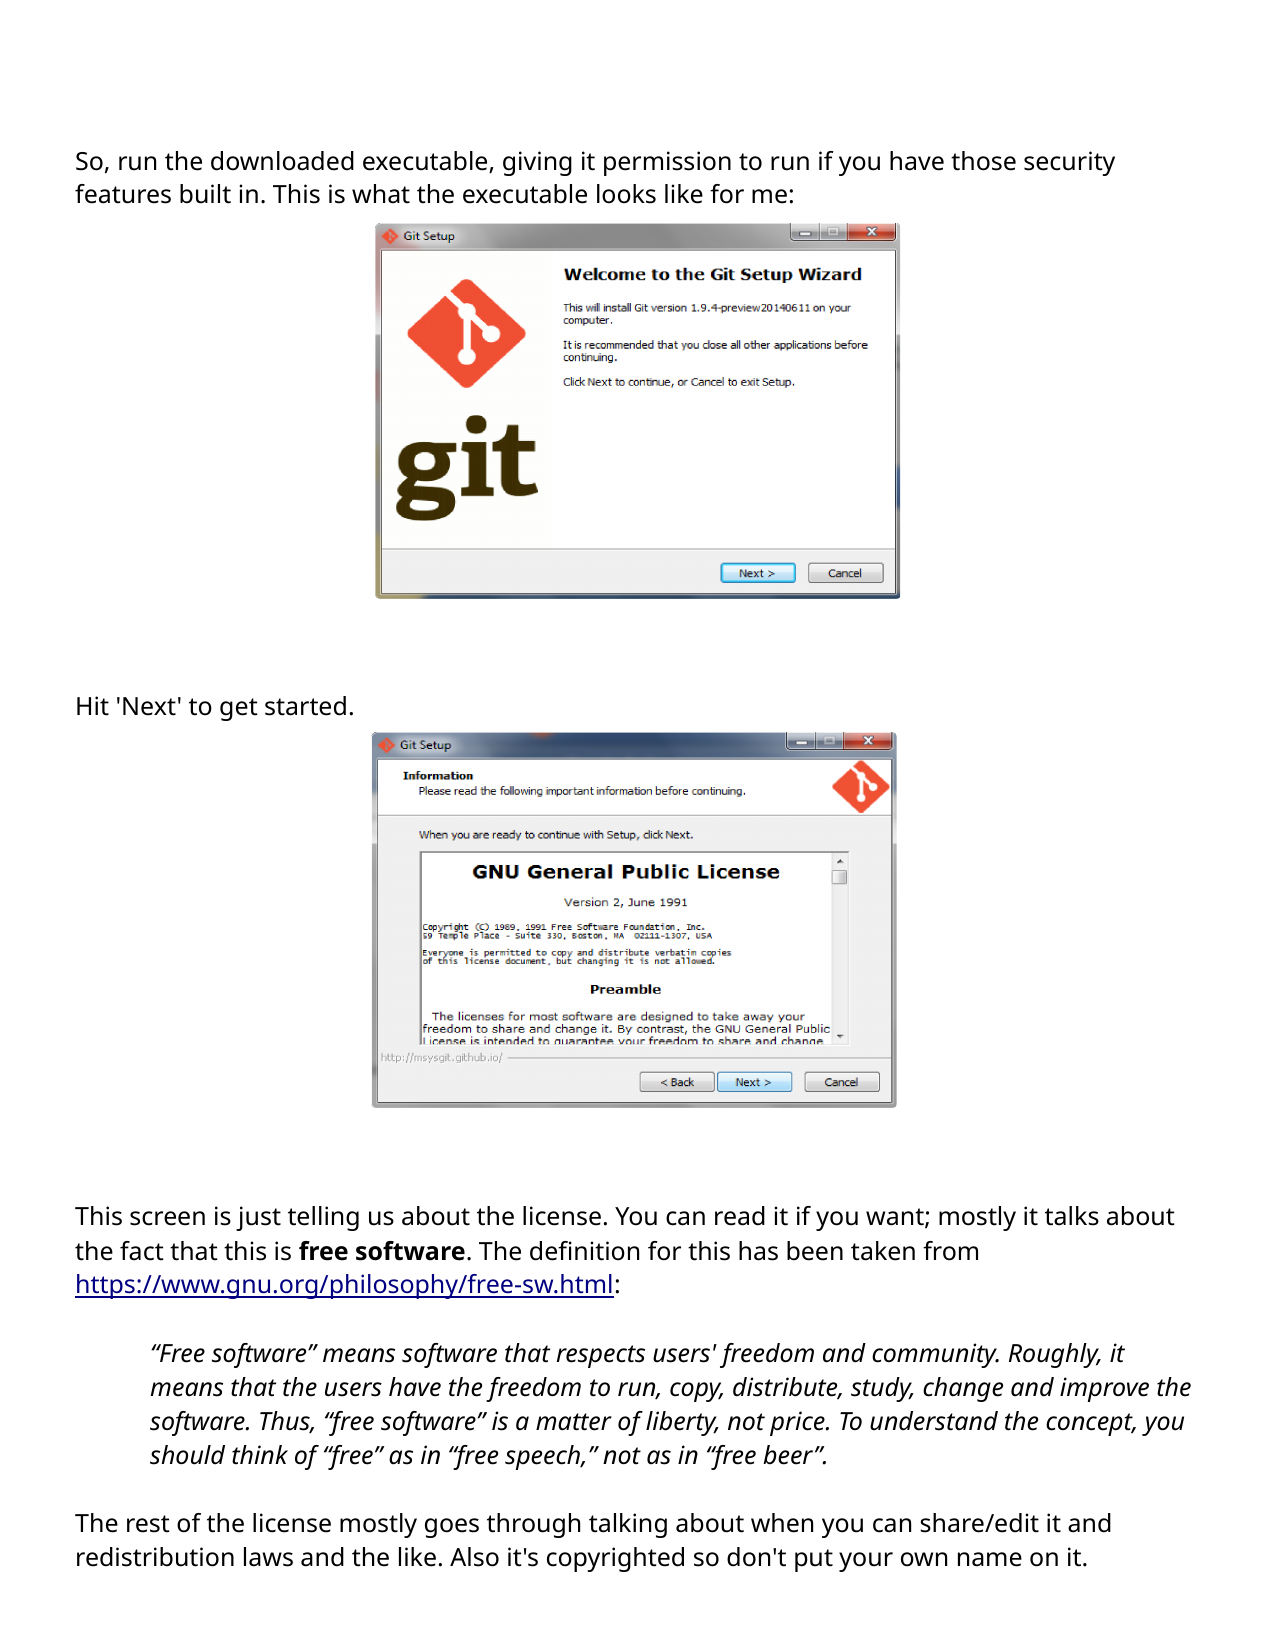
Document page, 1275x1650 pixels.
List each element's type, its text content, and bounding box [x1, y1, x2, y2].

picture [375, 223, 901, 599]
picture [371, 732, 897, 1108]
text The rest of the license mostly goes through talking about when you can share/edit it and redistribution laws and the like. Also it's copyrighted so don't put your own name on it. [75, 1506, 1200, 1574]
text Hit 'Next' to get started. [75, 688, 1200, 722]
text So, run the downloaded executable, giving it permission to run if you have those security features built in. This is what the executable looks like for me: [75, 143, 1200, 211]
text This screen is just telling us about the license. You can read it if you want; mostly it talks about the fact that this is free software. The definition for this has been taken from https://www.gnu.org/philosophy/free-sw.html: [75, 1199, 1200, 1301]
text “Free software” means software that respects users' freedom and community. Roughly, it means that the users have the freedom to run, copy, distribute, study, change and improve the software. Thus, “free software” is a matter of liberty, not price. To understand the concept, you should think of “free” as in “free speech,” not as in “free beer”. [150, 1335, 1200, 1472]
